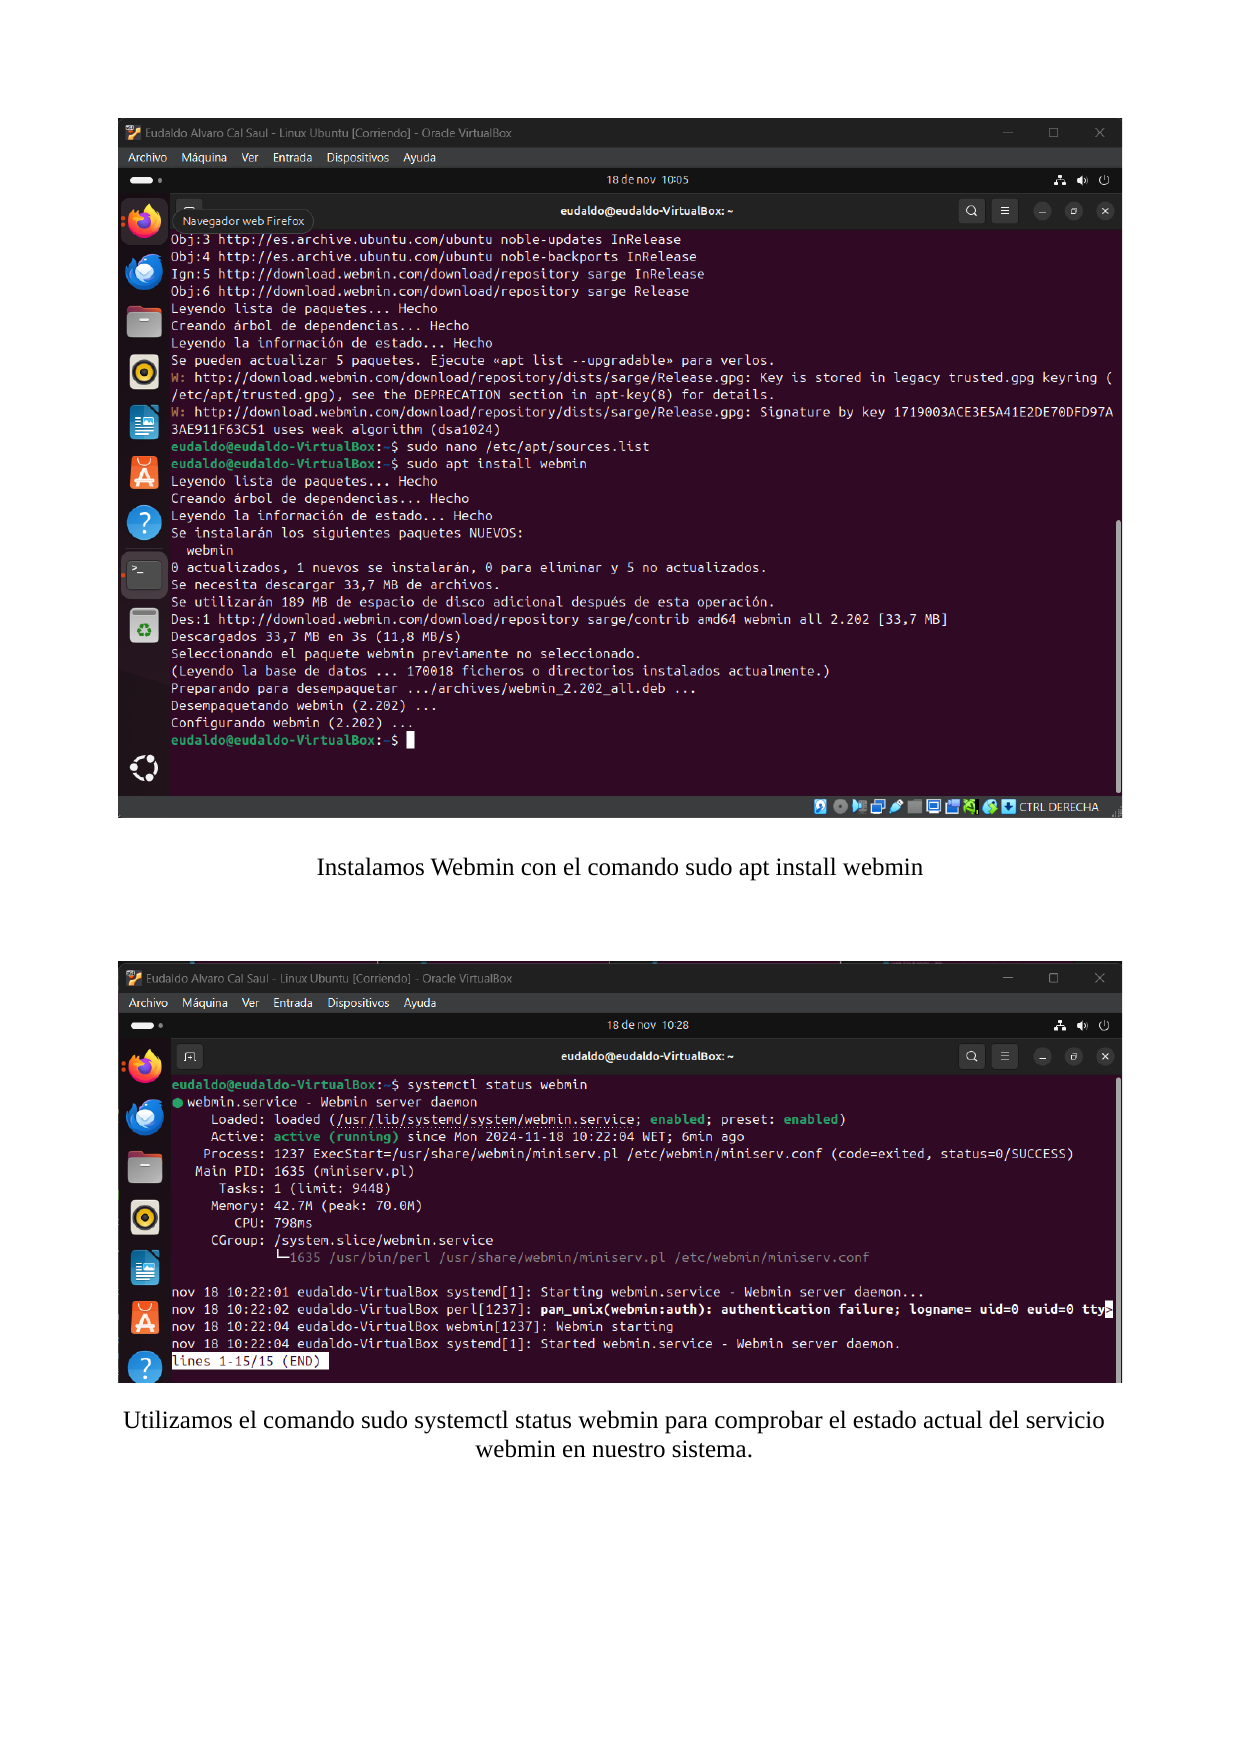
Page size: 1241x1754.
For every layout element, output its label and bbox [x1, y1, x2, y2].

picture [118, 118, 1123, 818]
picture [118, 961, 1123, 1383]
